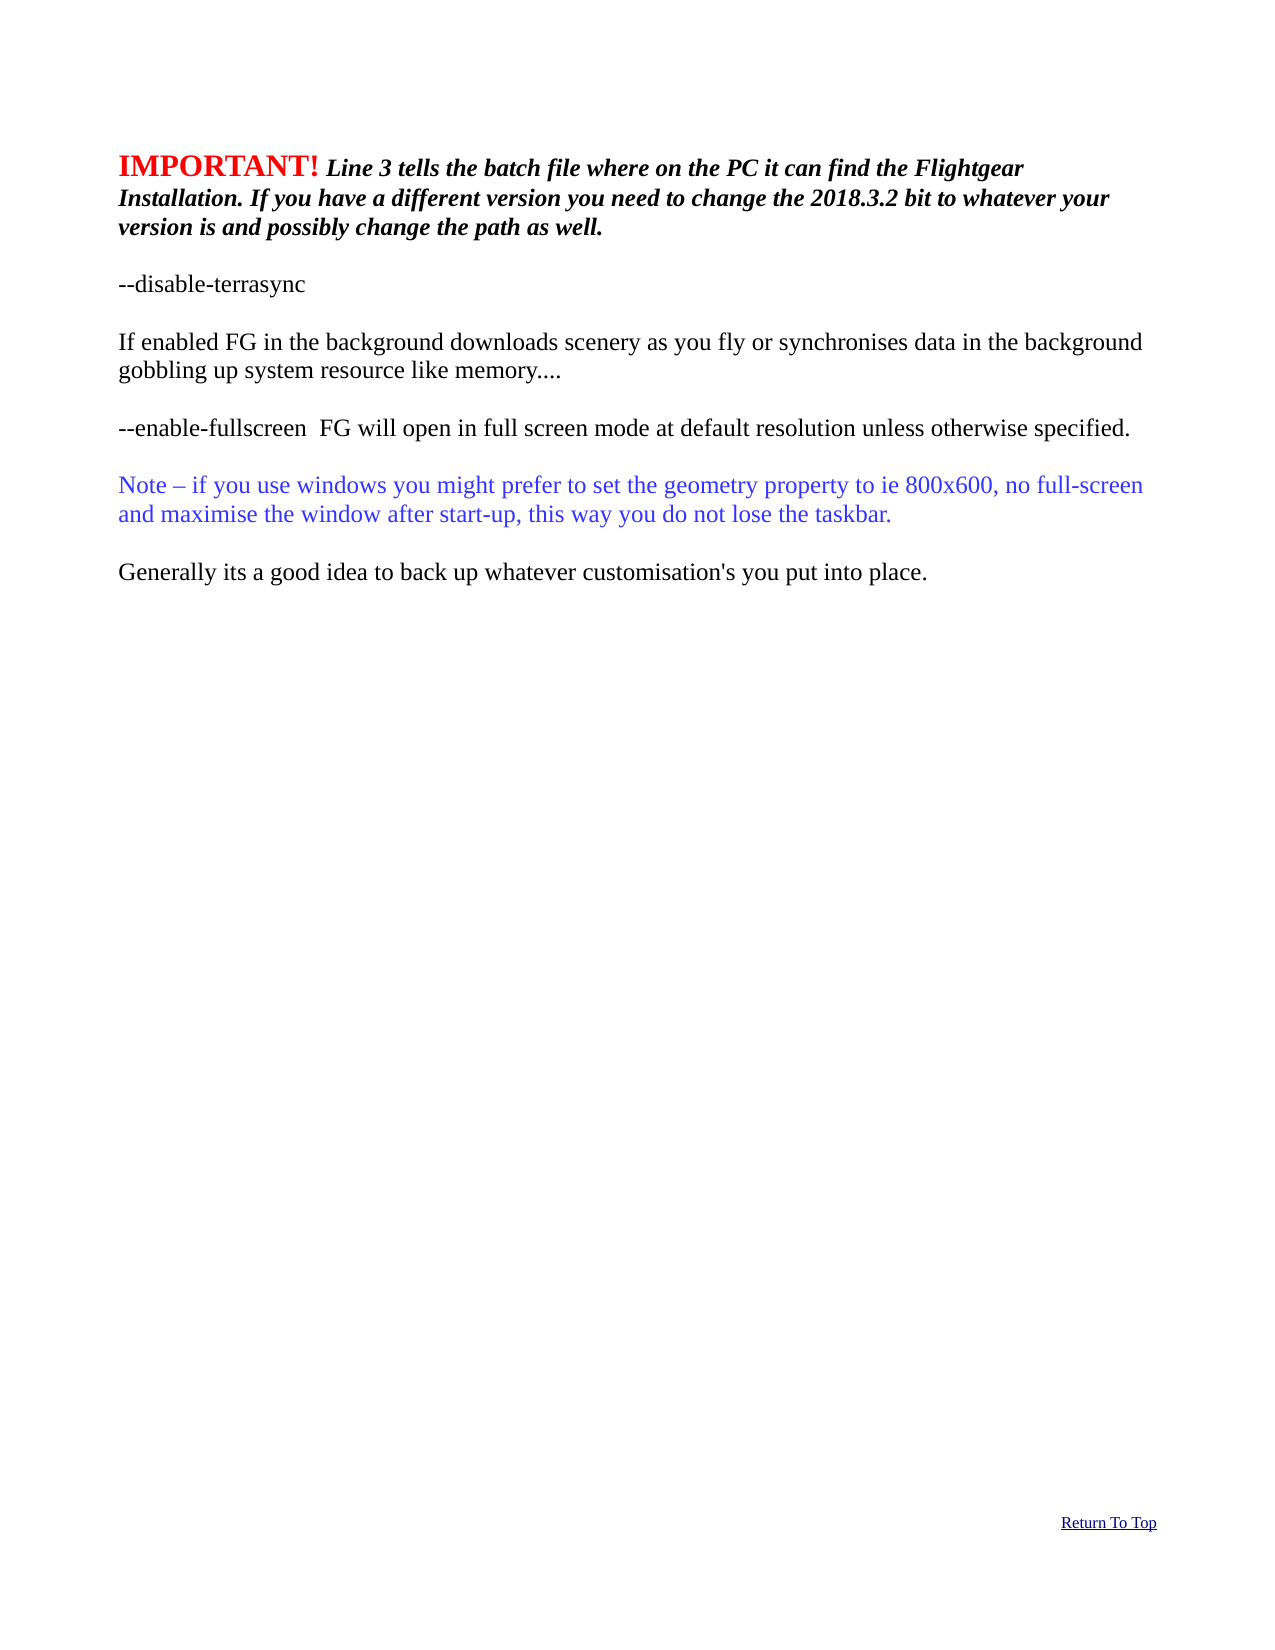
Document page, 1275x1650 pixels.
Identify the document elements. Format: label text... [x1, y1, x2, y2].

text IMPORTANT! Line 3 tells the batch file where on the PC it can find the Flightgear Installation. If you have a different version you need to change the 2018.3.2 bit to whatever your version is and possibly change the path as well. [118, 147, 1157, 240]
text Note – if you use windows you might prefer to set the geometry property to ie 800x600, no full-screen and maximise the window after start-up, this way you do not lose the taskbar. [118, 470, 1157, 528]
text --disable-terrasync [118, 269, 1157, 298]
text If enabled FG in the background downloads scenery as you fly or synchronises data in the background gobbling up system resource like memory.... [118, 327, 1157, 384]
text --enable-fullscreen FG will open in full screen mode at default resolution unless otherwise specified. [118, 413, 1157, 442]
text Generally its a good idea to back up whatever customisation's you put into place. [118, 557, 1157, 585]
